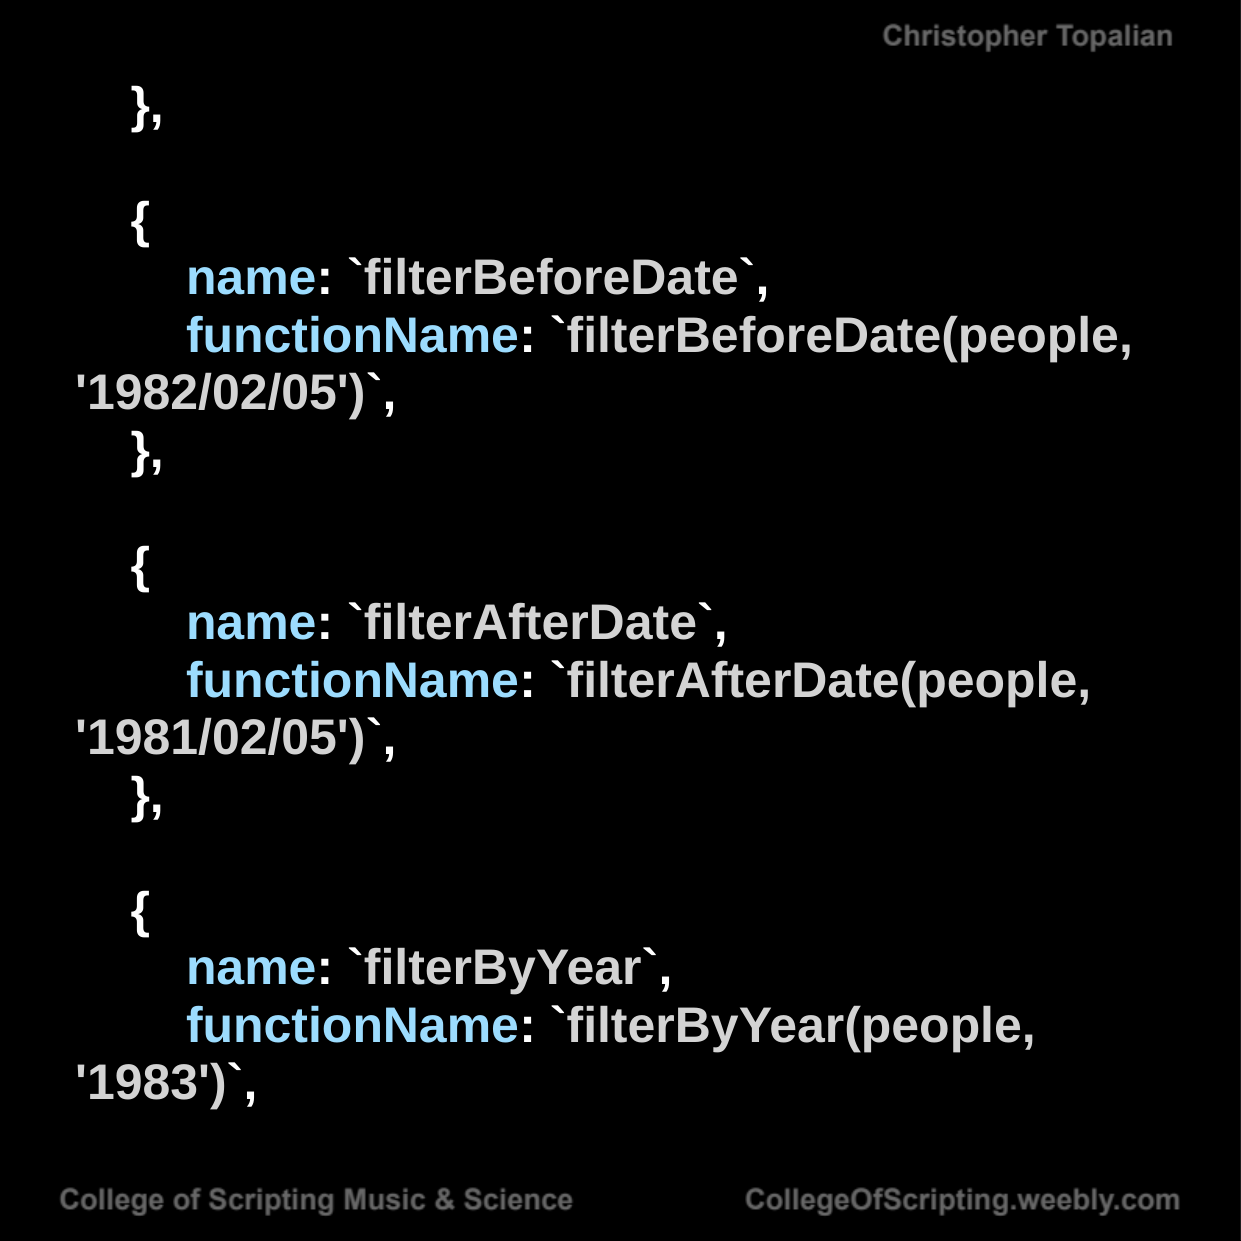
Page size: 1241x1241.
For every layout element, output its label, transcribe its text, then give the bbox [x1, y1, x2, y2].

text functionName: `filterByYear(people, '1983')`, [75, 995, 1166, 1110]
text }, [75, 765, 1166, 822]
text functionName: `filterAfterDate(people, '1981/02/05')`, [75, 650, 1166, 765]
text }, [75, 420, 1166, 477]
text }, [75, 75, 1166, 132]
text functionName: `filterBeforeDate(people, '1982/02/05')`, [75, 305, 1166, 420]
text { [75, 880, 1166, 937]
text { [75, 190, 1166, 247]
text name: `filterByYear`, [75, 937, 1166, 995]
text { [75, 535, 1166, 592]
text name: `filterAfterDate`, [75, 592, 1166, 650]
text name: `filterBeforeDate`, [75, 247, 1166, 305]
